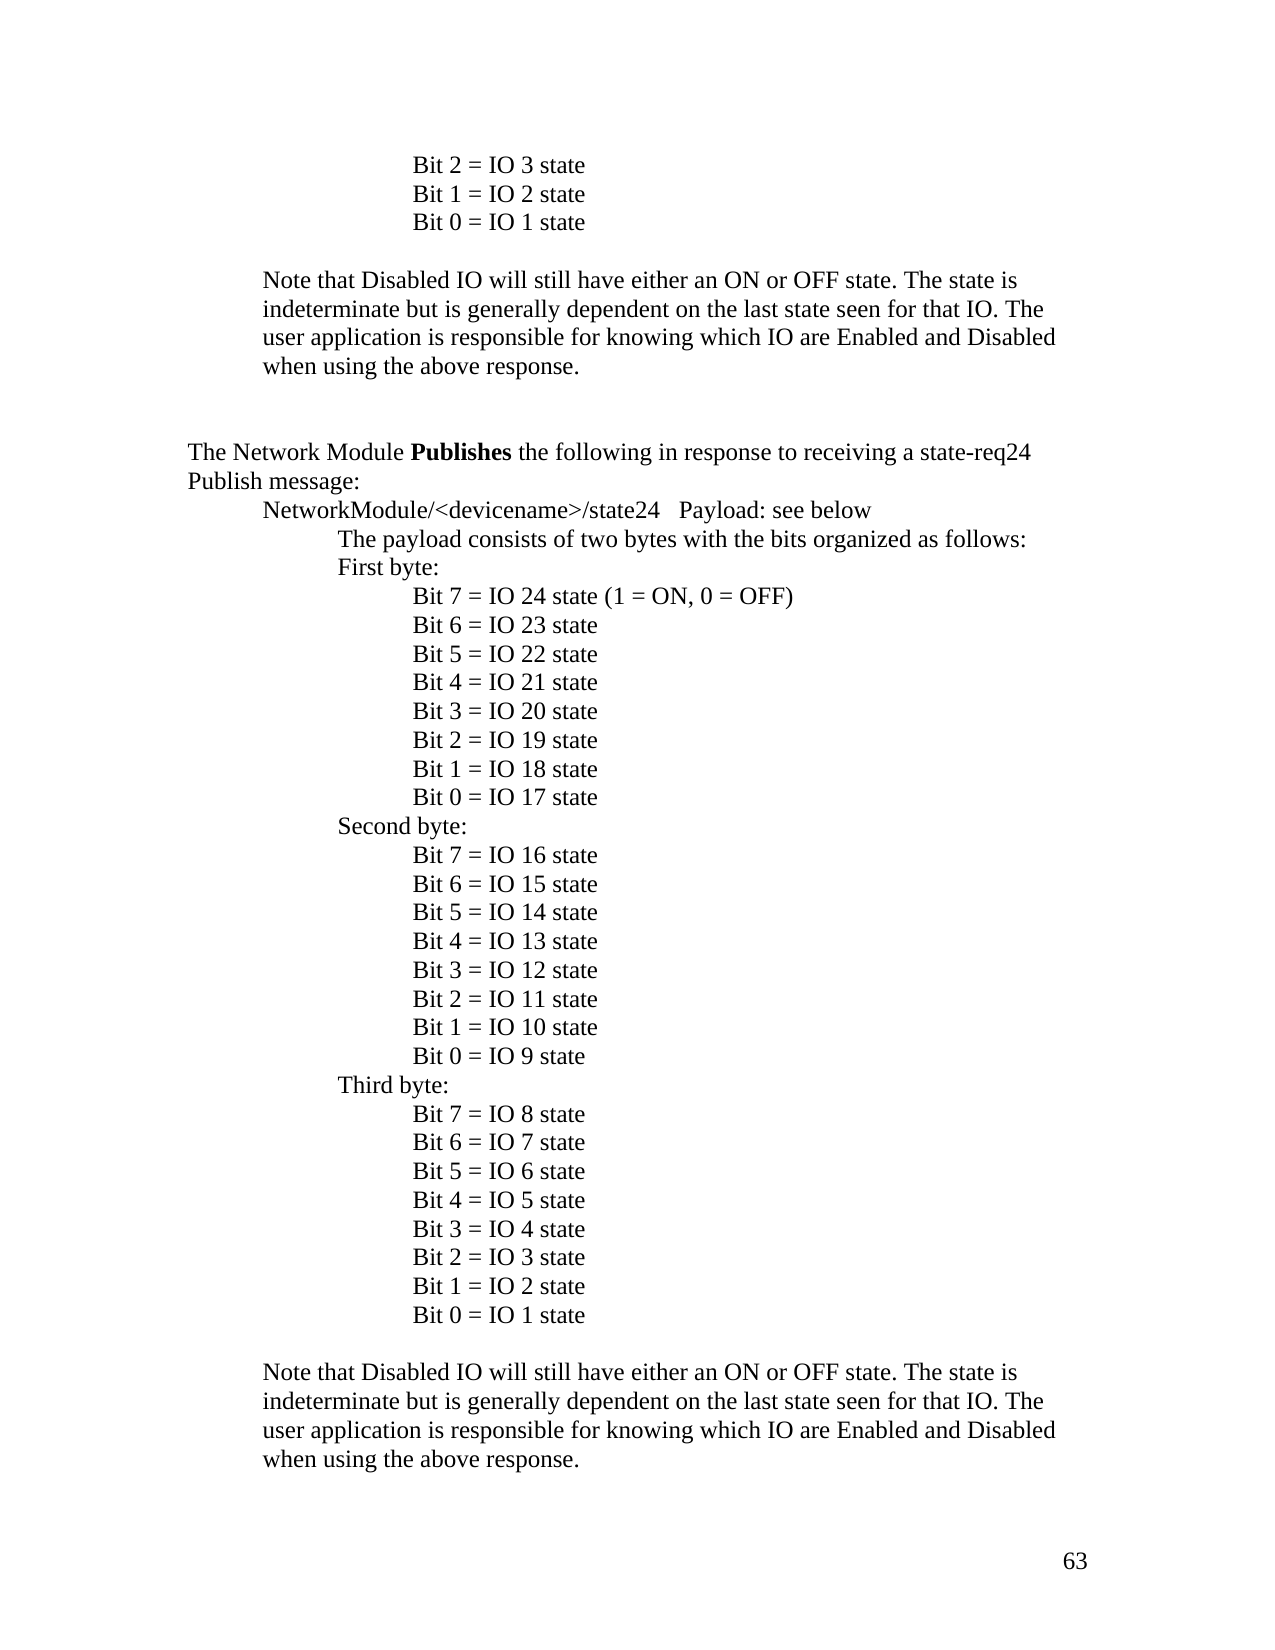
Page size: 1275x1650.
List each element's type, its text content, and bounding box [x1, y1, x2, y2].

text Bit 5 = IO 14 state [412, 897, 1087, 926]
text The payload consists of two bytes with the bits organized as follows: [337, 524, 1087, 552]
text Third byte: [337, 1070, 1087, 1099]
text Bit 7 = IO 24 state (1 = ON, 0 = OFF) [412, 581, 1087, 610]
text Publish message: [187, 466, 1087, 495]
text Bit 2 = IO 11 state [412, 984, 1087, 1012]
text The Network Module Publishes the following in response to receiving a state-req24 [187, 437, 1087, 466]
text Bit 1 = IO 18 state [412, 754, 1087, 782]
text Bit 0 = IO 1 state [412, 1300, 1087, 1329]
text Bit 2 = IO 3 state [412, 150, 1087, 179]
text Second byte: [337, 811, 1087, 840]
text Bit 0 = IO 1 state [412, 207, 1087, 236]
text Bit 6 = IO 23 state [412, 610, 1087, 639]
text Bit 7 = IO 16 state [412, 840, 1087, 869]
text Bit 6 = IO 7 state [412, 1127, 1087, 1156]
text Bit 2 = IO 3 state [412, 1242, 1087, 1271]
text Bit 3 = IO 12 state [412, 955, 1087, 984]
text Bit 5 = IO 6 state [412, 1156, 1087, 1185]
text Bit 6 = IO 15 state [412, 869, 1087, 897]
text Bit 4 = IO 5 state [412, 1185, 1087, 1214]
text Bit 1 = IO 10 state [412, 1012, 1087, 1041]
text Bit 2 = IO 19 state [412, 725, 1087, 754]
text First byte: [337, 552, 1087, 581]
text Bit 3 = IO 4 state [412, 1214, 1087, 1242]
text Bit 5 = IO 22 state [412, 639, 1087, 667]
text Bit 3 = IO 20 state [412, 696, 1087, 725]
text Bit 0 = IO 17 state [412, 782, 1087, 811]
text Bit 1 = IO 2 state [412, 179, 1087, 207]
text Bit 0 = IO 9 state [412, 1041, 1087, 1070]
text Bit 1 = IO 2 state [412, 1271, 1087, 1300]
text Bit 7 = IO 8 state [412, 1099, 1087, 1127]
text Note that Disabled IO will still have either an ON or OFF state. The state is indeterminate but is generally dependent on the last state seen for that IO. The user application is responsible for knowing which IO are Enabled and Disabled when using the above response. [262, 1357, 1087, 1472]
text Note that Disabled IO will still have either an ON or OFF state. The state is indeterminate but is generally dependent on the last state seen for that IO. The user application is responsible for knowing which IO are Enabled and Disabled when using the above response. [262, 265, 1087, 380]
text Bit 4 = IO 21 state [412, 667, 1087, 696]
text NetworkModule/<devicename>/state24 Payload: see below [262, 495, 1087, 524]
text Bit 4 = IO 13 state [412, 926, 1087, 955]
